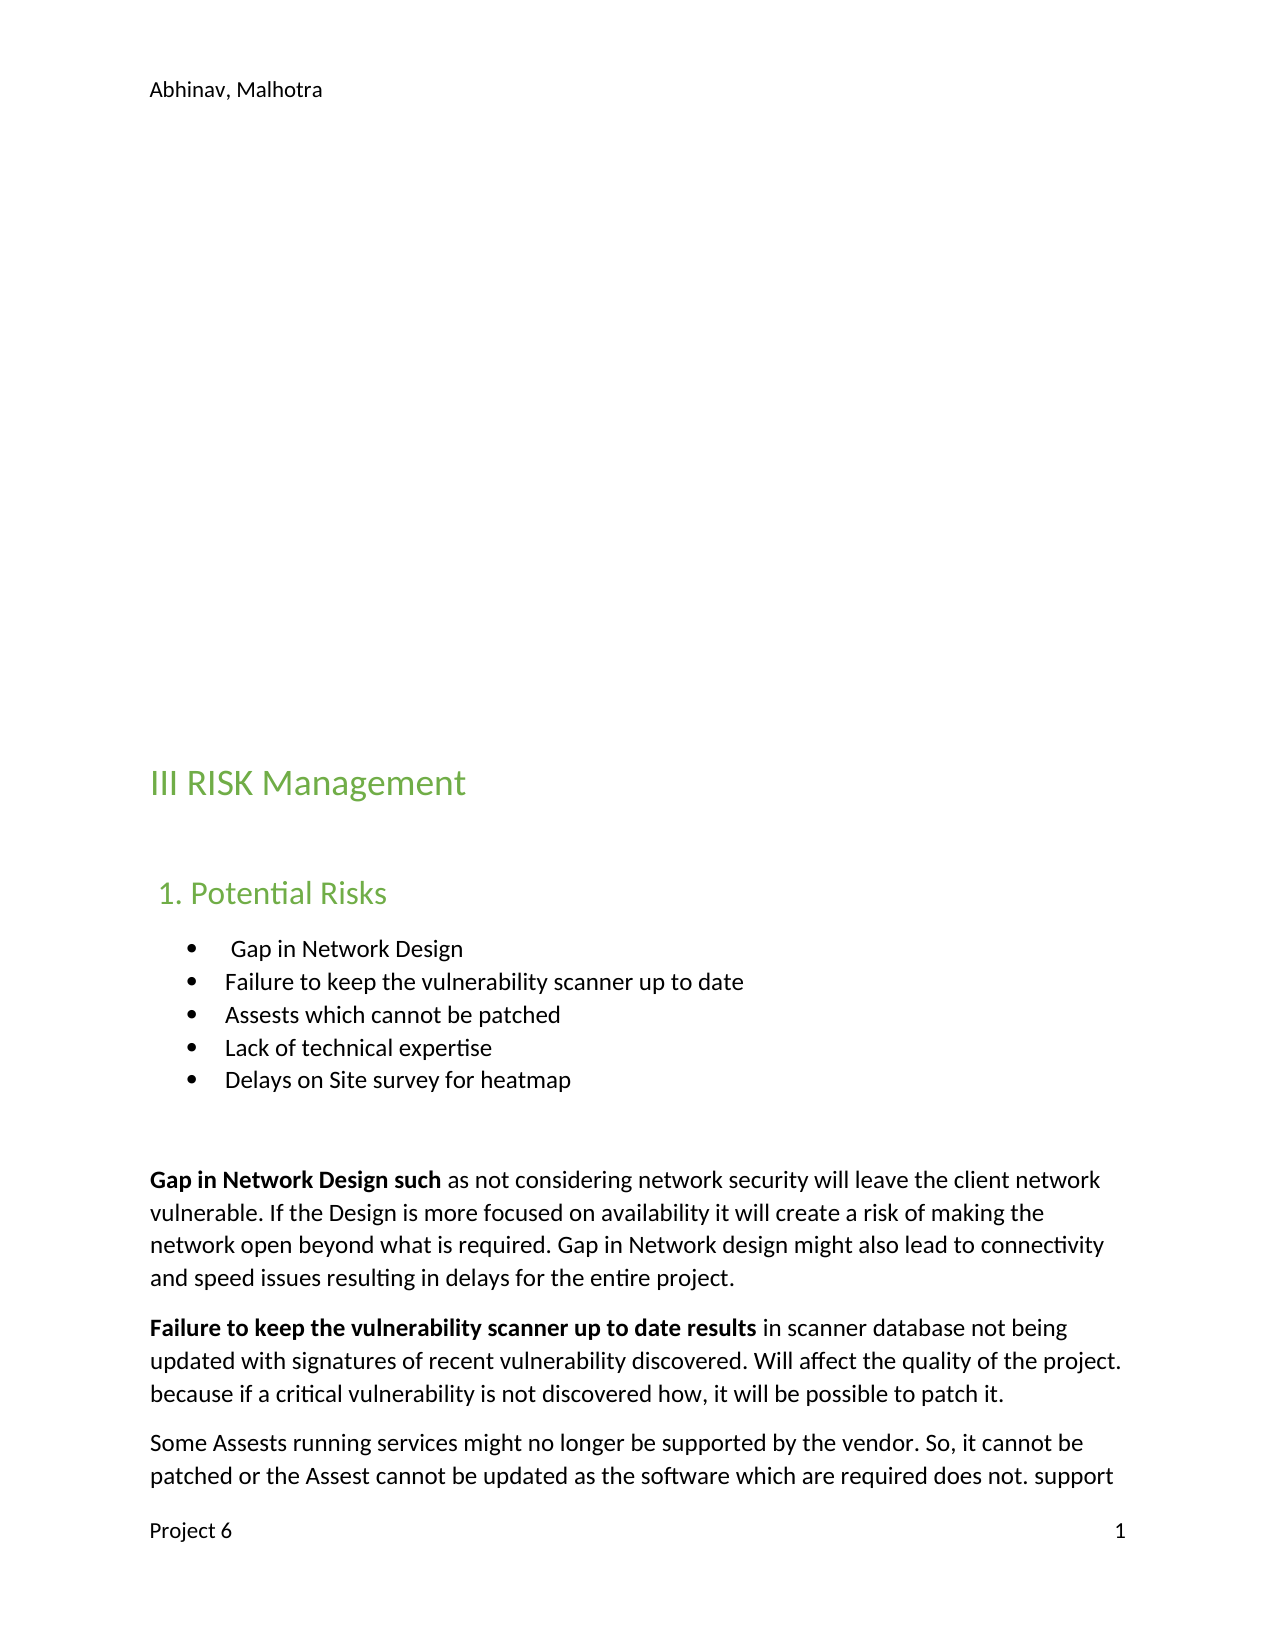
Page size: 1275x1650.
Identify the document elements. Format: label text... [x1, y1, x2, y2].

list Lack of technical expertise [187, 1032, 1125, 1062]
list Failure to keep the vulnerability scanner up to date [187, 966, 1125, 996]
text Gap in Network Design such as not considering network security will leave the client network vulnerable. If the Design is more focused on availability it will create a risk of making the network open beyond what is required. Gap in Network design might also lead to connectivity and speed issues resulting in delays for the entire project. [150, 1164, 1125, 1293]
text Some Assests running services might no longer be supported by the vendor. So, it cannot be patched or the Assest cannot be updated as the software which are required does not. support [150, 1428, 1125, 1491]
text Failure to keep the vulnerability scanner up to date results in scanner database not being updated with signatures of recent vulnerability discovered. Will affect the quality of the project. because if a critical vulnerability is not discovered how, it will be possible to patch it. [150, 1312, 1125, 1408]
list Delays on Site survey for heatmap [187, 1065, 1125, 1095]
text III RISK Management [150, 759, 1125, 805]
list Assests which cannot be patched [187, 999, 1125, 1029]
list Gap in Network Design [187, 933, 1125, 963]
text 1. Potential Risks [150, 872, 1125, 913]
